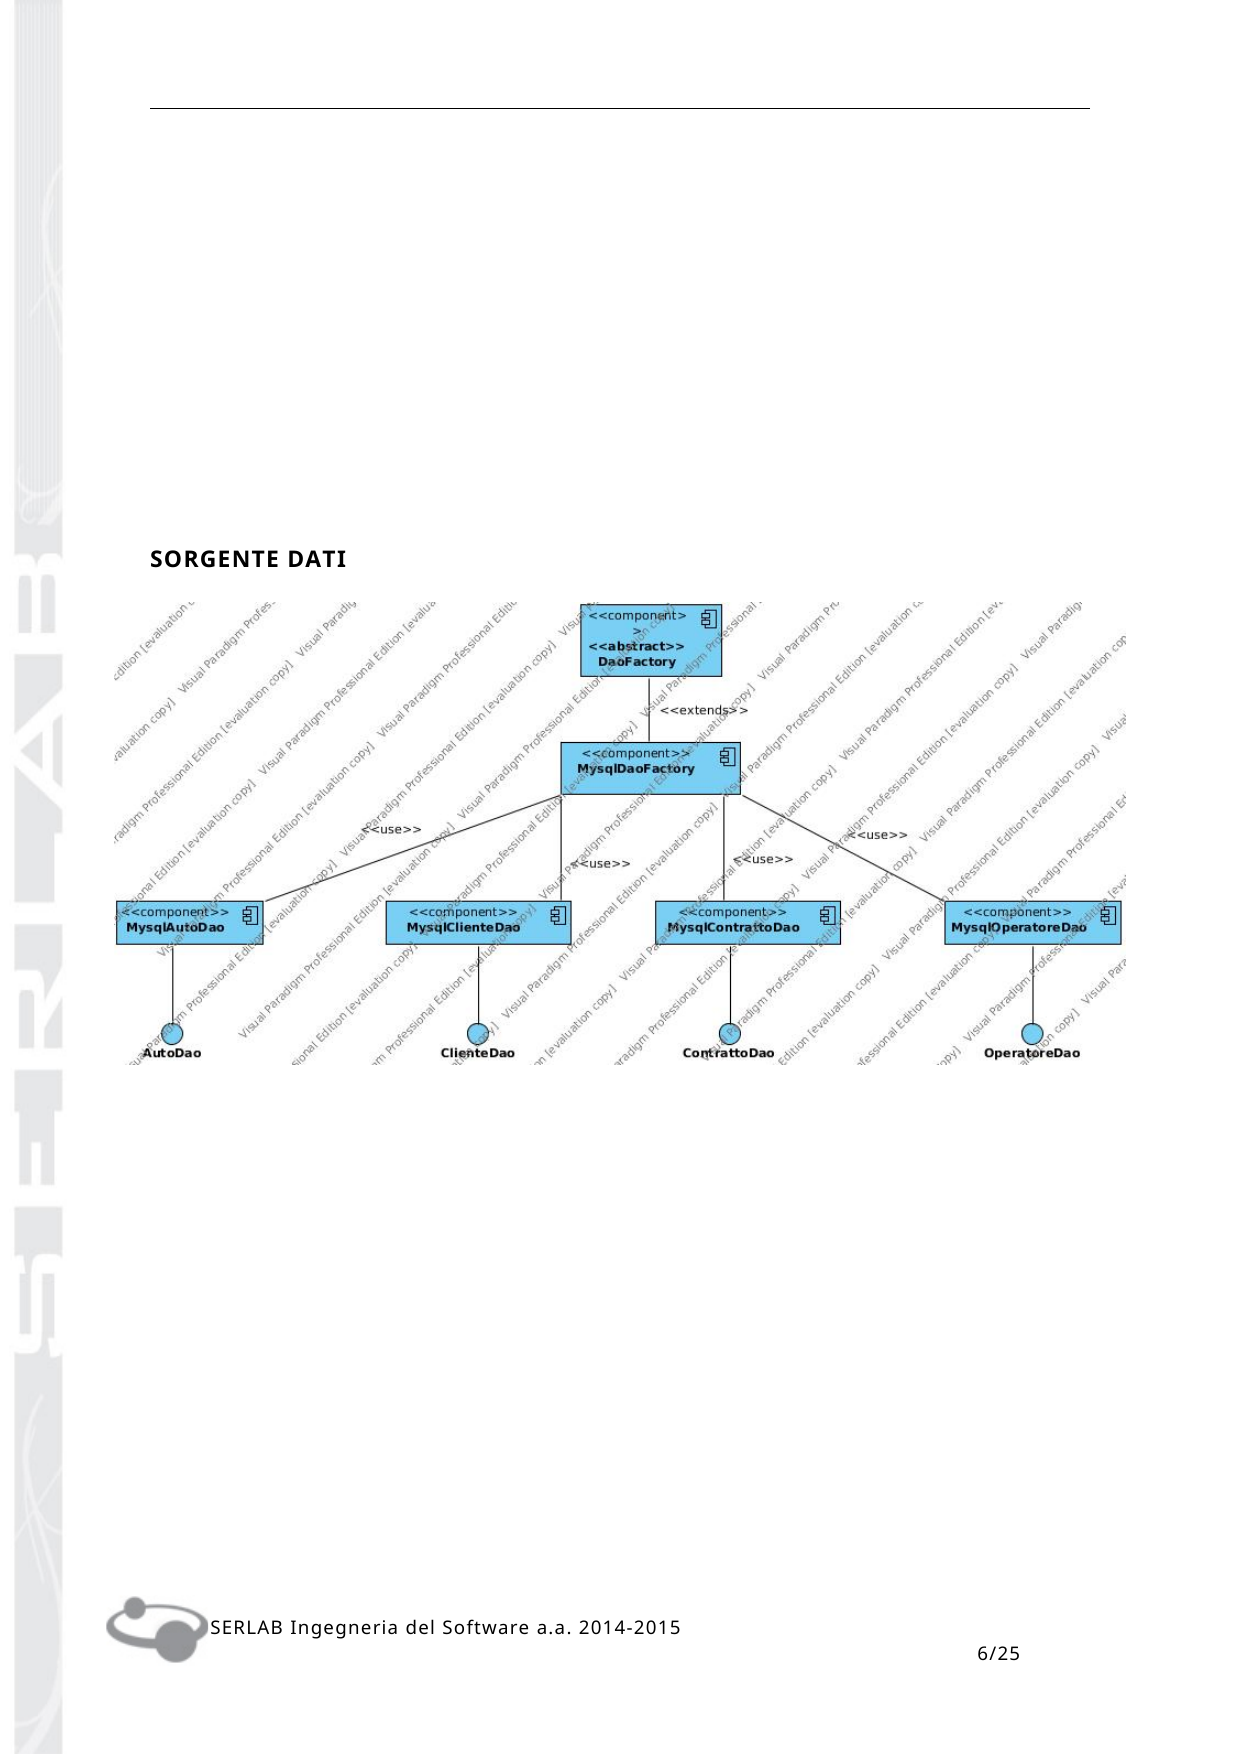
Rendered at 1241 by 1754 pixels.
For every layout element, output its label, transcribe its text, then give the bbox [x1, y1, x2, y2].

picture [0, 0, 71, 1754]
picture [114, 602, 1126, 1065]
text SORGENTE DATI [150, 543, 1090, 575]
picture [94, 1595, 209, 1666]
